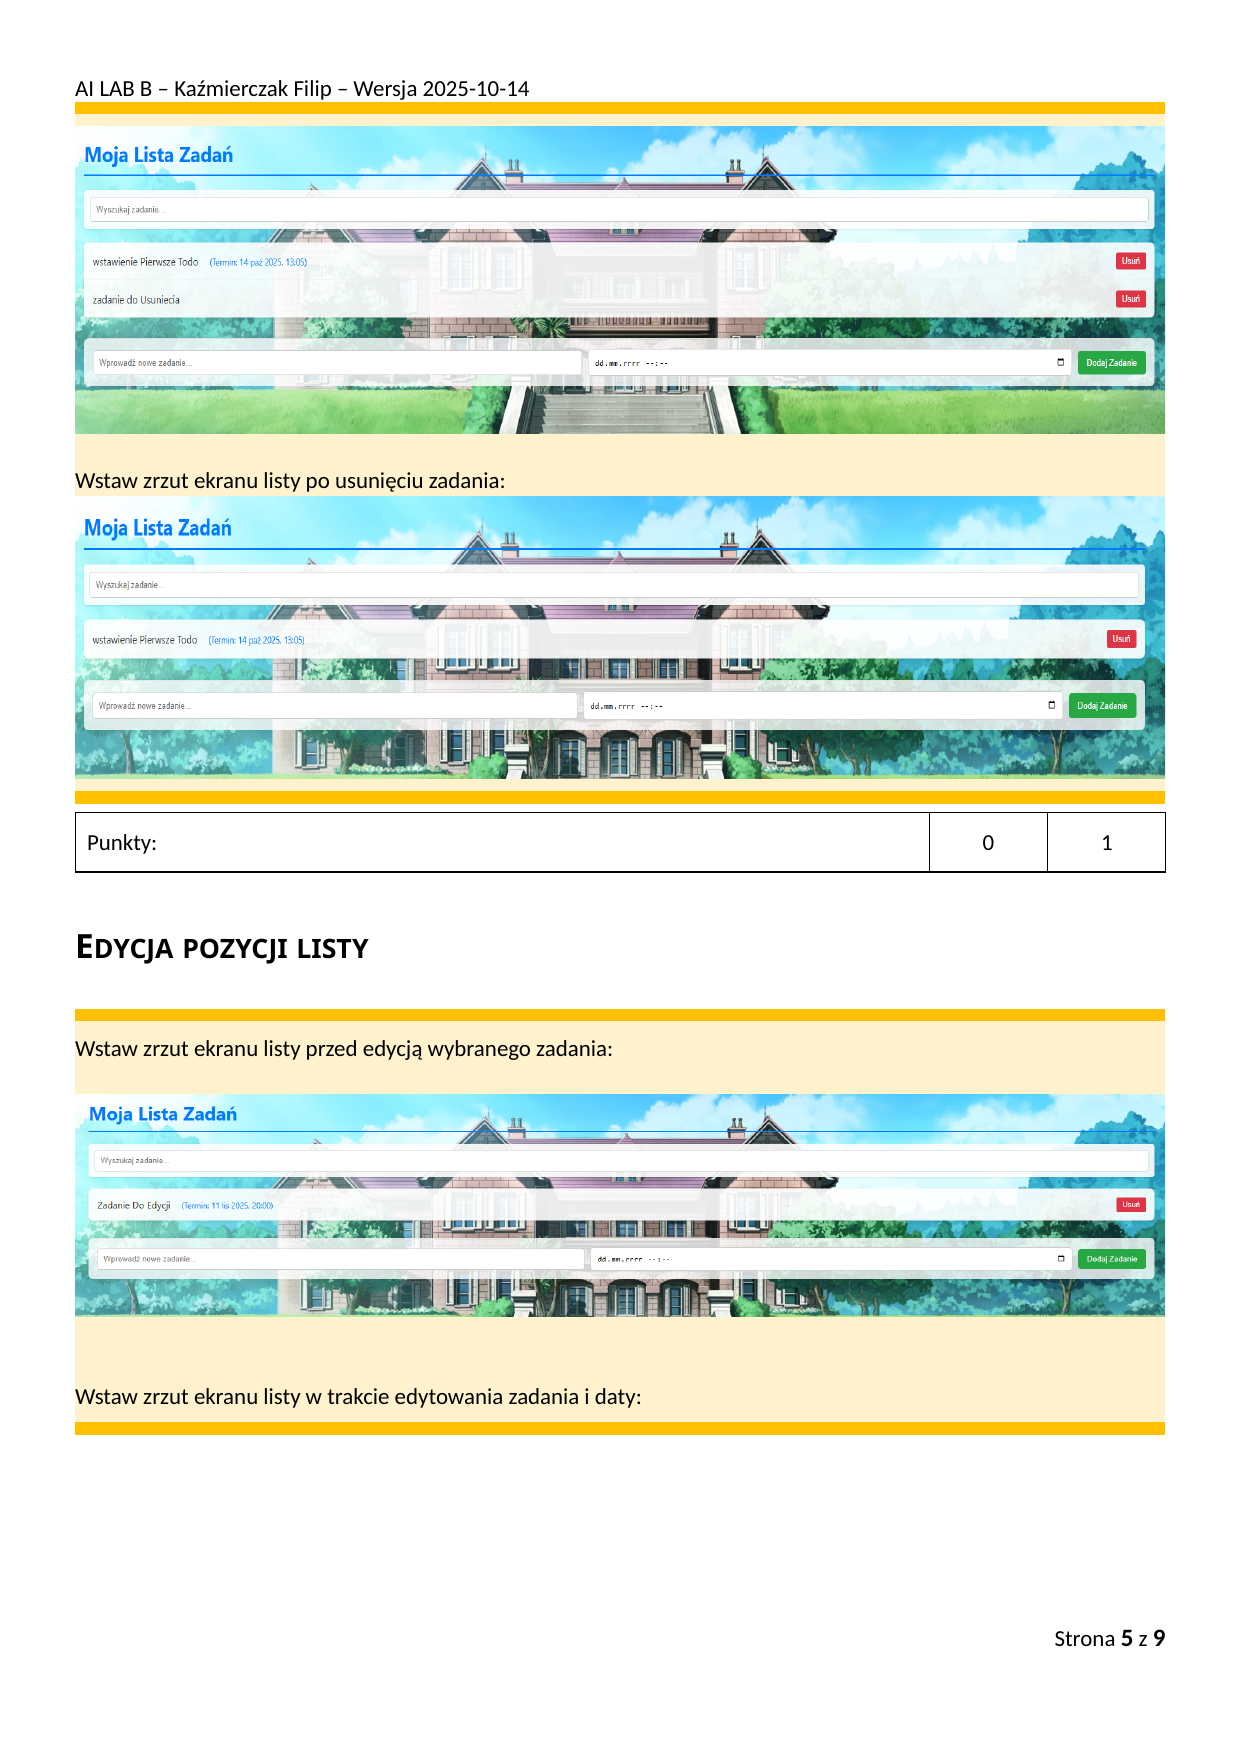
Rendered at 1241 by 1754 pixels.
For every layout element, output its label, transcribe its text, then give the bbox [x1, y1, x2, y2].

table_header 1 [1048, 813, 1165, 871]
text Wstaw zrzut ekranu listy w trakcie edytowania zadania i daty: [75, 1357, 1165, 1422]
picture [75, 496, 1166, 779]
table_header 0 [930, 813, 1047, 871]
text Wstaw zrzut ekranu listy przed edycją wybranego zadania: [75, 1021, 1165, 1039]
subtitle Edycja pozycji listy [75, 922, 1165, 968]
picture [75, 1094, 1166, 1317]
text Wstaw zrzut ekranu listy po usunięciu zadania: [75, 441, 1165, 471]
table_header Punkty: [76, 813, 929, 871]
picture [75, 126, 1166, 434]
